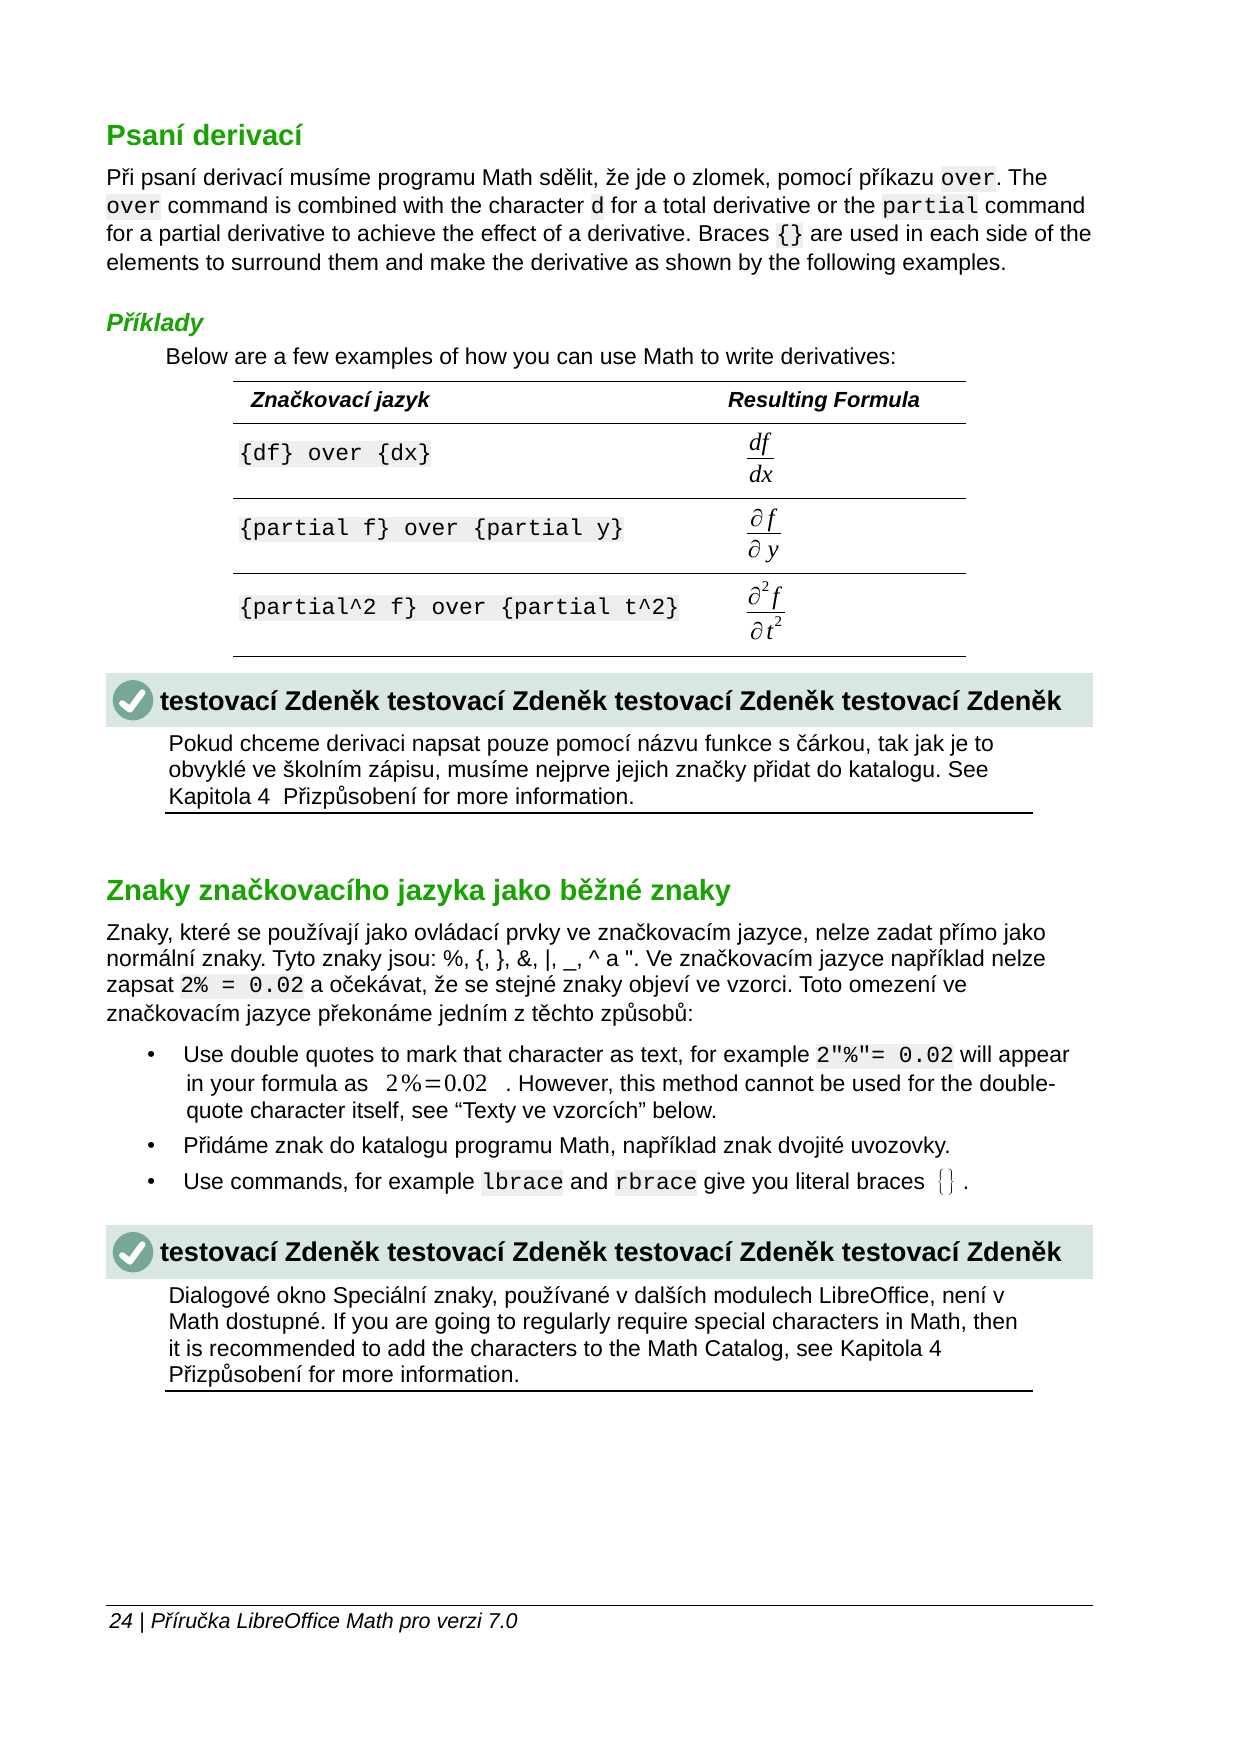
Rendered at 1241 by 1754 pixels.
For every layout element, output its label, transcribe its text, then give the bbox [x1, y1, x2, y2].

text Below are a few examples of how you can use Math to write derivatives: [165, 343, 1093, 369]
list Use commands, for example lbrace and rbrace give you literal braces . [144, 1165, 1093, 1199]
subtitle Příklady [106, 308, 1093, 337]
subtitle Znaky značkovacího jazyka jako běžné znaky [106, 873, 1093, 907]
subtitle testovací Zdeněk testovací Zdeněk testovací Zdeněk testovací Zdeněk [106, 673, 1093, 727]
table_cell [710, 424, 966, 498]
table_cell {partial f} over {partial y} [233, 499, 710, 573]
table_header Značkovací jazyk [233, 382, 710, 423]
table_cell {partial^2 f} over {partial t^2} [233, 574, 710, 656]
subtitle testovací Zdeněk testovací Zdeněk testovací Zdeněk testovací Zdeněk [106, 1225, 1093, 1279]
text Pokud chceme derivaci napsat pouze pomocí názvu funkce s čárkou, tak jak je to obvyklé ve školním zápisu, musíme nejprve jejich značky přidat do katalogu. See Chapter 4 Customization for more information. [165, 727, 1033, 812]
subtitle Psaní derivací [106, 118, 1093, 152]
table_cell [710, 574, 966, 656]
table_header Resulting Formula [710, 382, 966, 423]
text Dialogové okno Speciální znaky, používané v dalších modulech LibreOffice, není v Math dostupné. If you are going to regularly require special characters in Math, then it is recommended to add the characters to the Math Catalog, see Chapter 4 Customization for more information. [165, 1279, 1033, 1390]
text Při psaní derivací musíme programu Math sdělit, že jde o zlomek, pomocí příkazu over. The over command is combined with the character d for a total derivative or the partial command for a partial derivative to achieve the effect of a derivative. Braces {} are used in each side of the elements to surround them and make the derivative as shown by the following examples. [106, 163, 1093, 275]
list Use double quotes to mark that character as text, for example 2"%"= 0.02 will appear in your formula as. However, this method cannot be used for the double-quote character itself, see “Text in formulas” below. [144, 1038, 1093, 1123]
table_cell {df} over {dx} [233, 424, 710, 498]
table_cell [710, 499, 966, 573]
list Přidáme znak do katalogu programu Math, například znak dvojité uvozovky. [144, 1129, 1093, 1159]
text Znaky, které se používají jako ovládací prvky ve značkovacím jazyce, nelze zadat přímo jako normální znaky. Tyto znaky jsou: %, {, }, &, |, _, ^ a ". Ve značkovacím jazyce například nelze zapsat 2% = 0.02 a očekávat, že se stejné znaky objeví ve vzorci. Toto omezení ve značkovacím jazyce překonáme jedním z těchto způsobů: [106, 918, 1093, 1026]
